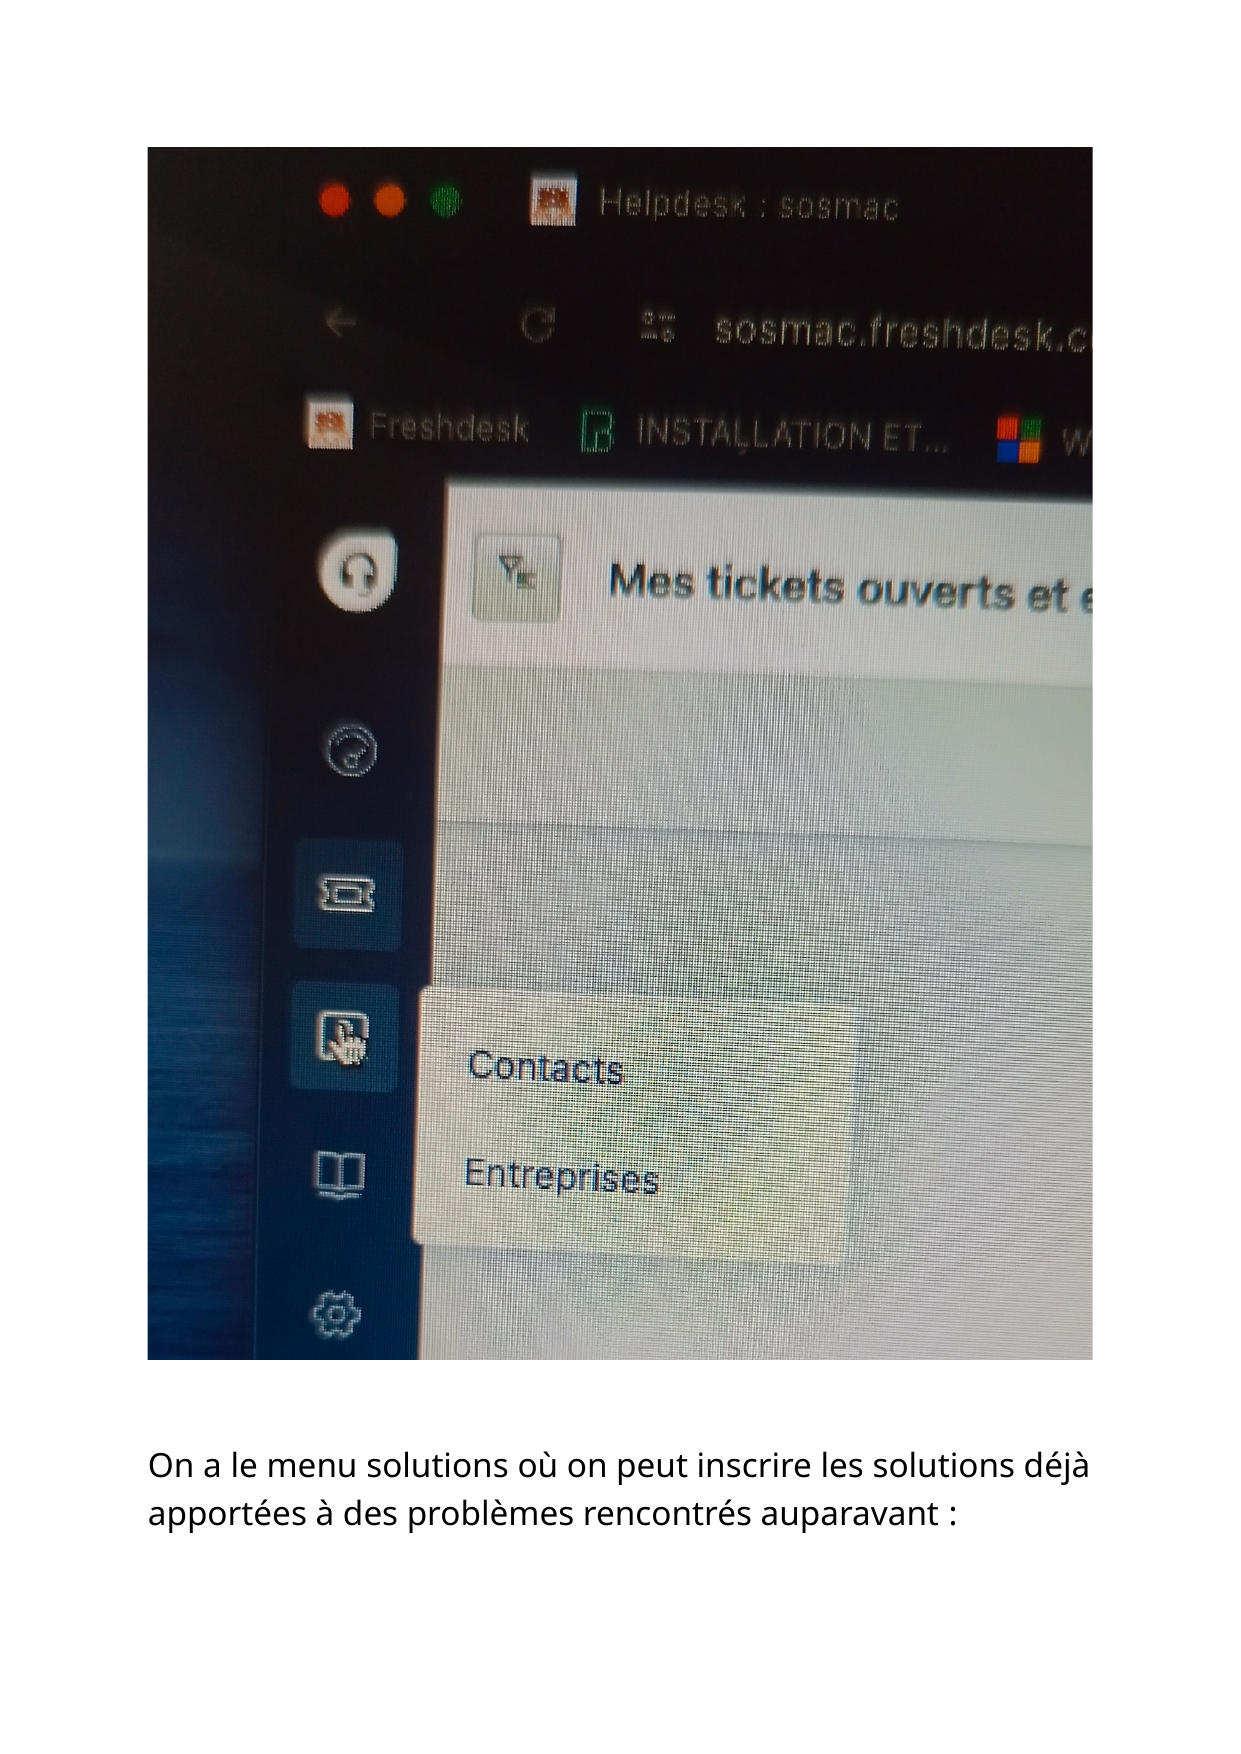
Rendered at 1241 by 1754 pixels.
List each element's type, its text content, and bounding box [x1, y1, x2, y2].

text On a le menu solutions où on peut inscrire les solutions déjà apportées à des problèmes rencontrés auparavant : [148, 1442, 1093, 1535]
